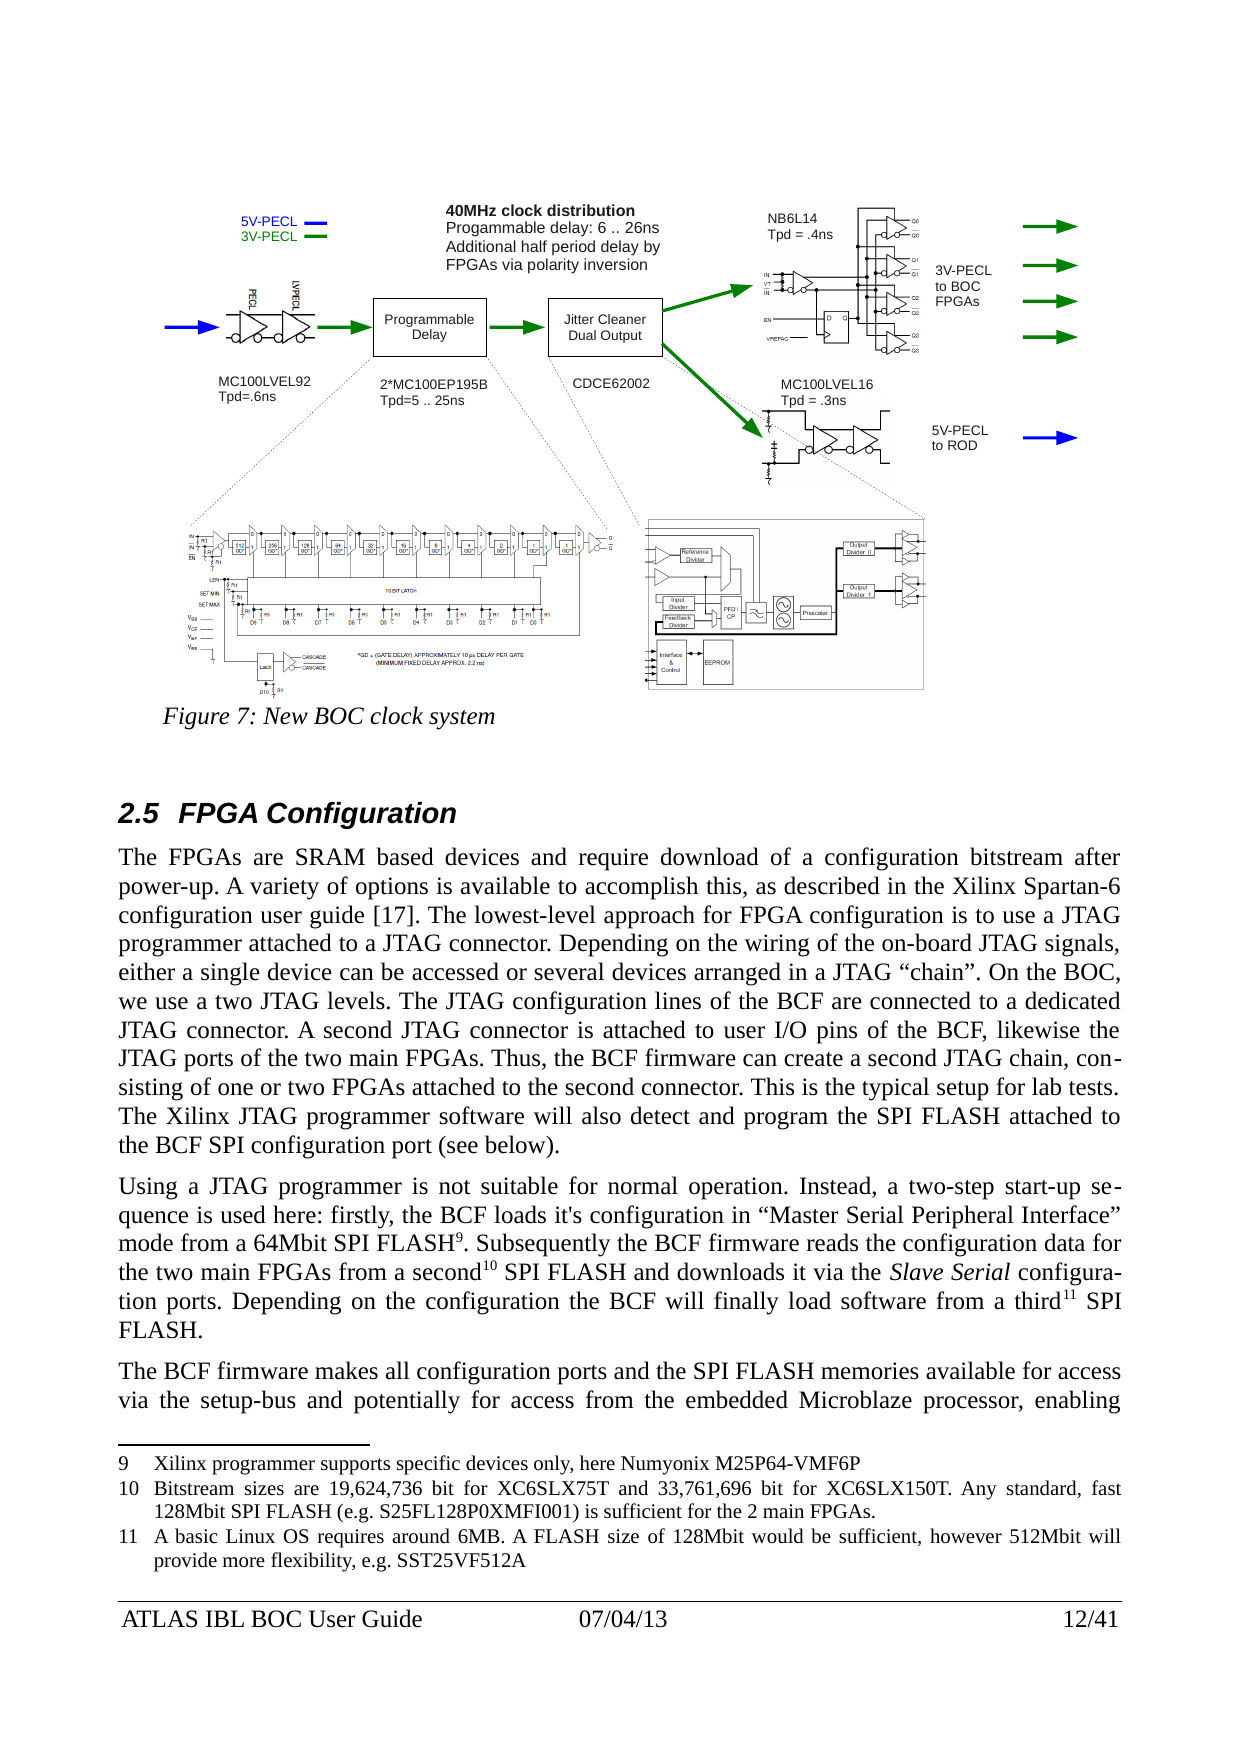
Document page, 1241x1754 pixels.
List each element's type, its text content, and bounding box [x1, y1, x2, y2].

text The FPGAs are SRAM based devices and require download of a configuration bitstream after power-up. A variety of options is available to accomplish this, as described in the Xilinx Spartan-6 configuration user guide [17]. The lowest-level approach for FPGA configuration is to use a JTAG programmer attached to a JTAG connector. Depending on the wiring of the on-board JTAG signals, either a single device can be accessed or several devices arranged in a JTAG “chain”. On the BOC, we use a two JTAG levels. The JTAG configuration lines of the BCF are connected to a dedicated JTAG connector. A second JTAG connector is attached to user I/O pins of the BCF, likewise the JTAG ports of the two main FPGAs. Thus, the BCF firmware can create a second JTAG chain, con­sisting of one or two FPGAs attached to the second connector. This is the typical setup for lab tests. The Xilinx JTAG programmer software will also detect and program the SPI FLASH attached to the BCF SPI configuration port (see below). [118, 842, 1122, 1158]
text Bitstream sizes are 19,624,736 bit for XC6SLX75T and 33,761,696 bit for XC6SLX150T. Any standard, fast 128Mbit SPI FLASH (e.g. S25FL128P0XMFI001) is sufficient for the 2 main FPGAs. [118, 1475, 1122, 1523]
text Xilinx programmer supports specific devices only, here Numyonix M25P64-VMF6P [118, 1451, 1122, 1475]
text Using a JTAG programmer is not suitable for normal operation. Instead, a two-step start-up se­quence is used here: firstly, the BCF loads it's configuration in “Master Serial Peripheral Interface” mode from a 64Mbit SPI FLASH. Subsequently the BCF firmware reads the configuration data for the two main FPGAs from a second SPI FLASH and downloads it via the Slave Serial configura­tion ports. Depending on the configuration the BCF will finally load software from a third SPI FLASH. [118, 1171, 1122, 1343]
subtitle FPGA Configuration [118, 796, 1122, 830]
text The BCF firmware makes all configuration ports and the SPI FLASH memories available for access via the setup-bus and potentially for access from the embedded Microblaze processor, enabling [118, 1356, 1122, 1413]
text Figure 7: New BOC clock system [163, 197, 1078, 730]
text A basic Linux OS requires around 6MB. A FLASH size of 128Mbit would be sufficient, however 512Mbit will provide more flexibility, e.g. SST25VF512A [118, 1523, 1122, 1572]
